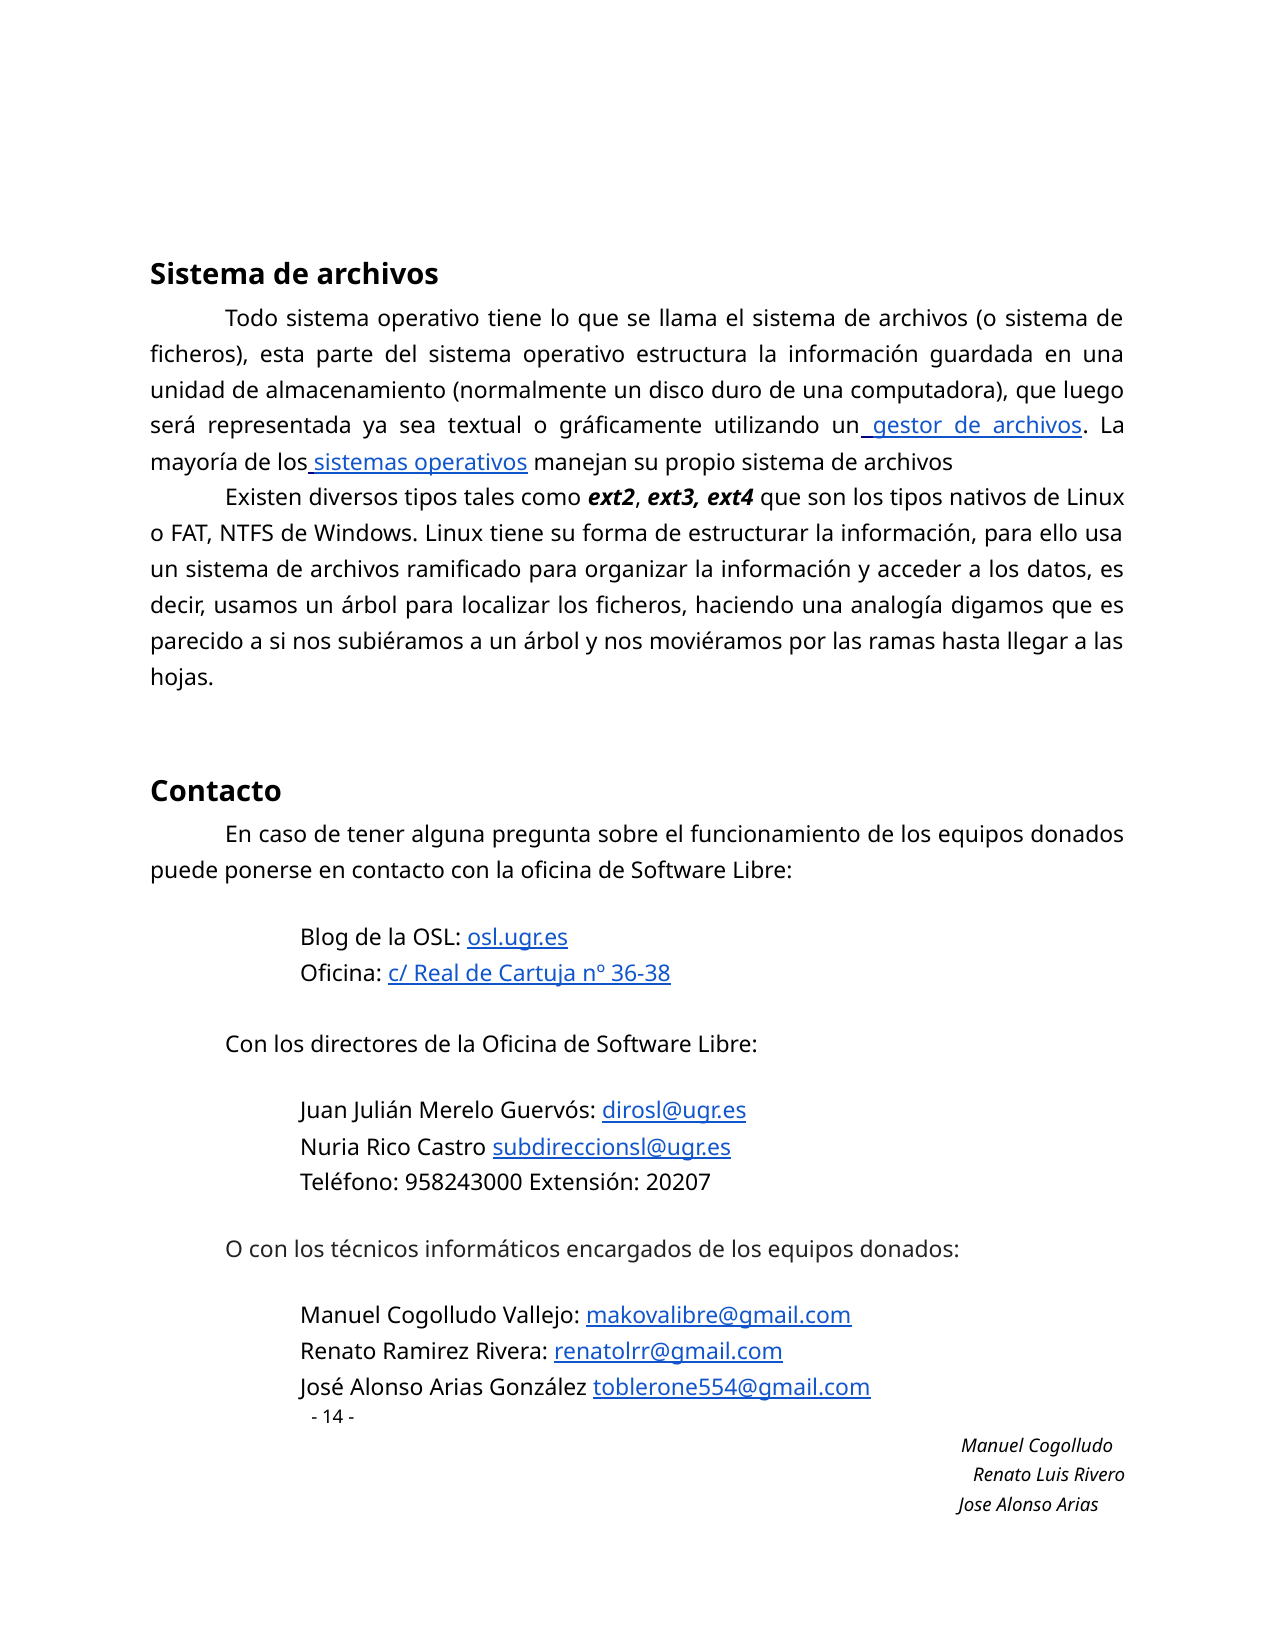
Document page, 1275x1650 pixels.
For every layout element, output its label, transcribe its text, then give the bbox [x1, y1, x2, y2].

text Juan Julián Merelo Guervós: dirosl@ugr.es [225, 1094, 1125, 1126]
text Manuel Cogolludo Vallejo: makovalibre@gmail.com [225, 1299, 1125, 1330]
text O con los técnicos informáticos encargados de los equipos donados: [150, 1232, 1125, 1264]
text José Alonso Arias González toblerone554@gmail.com [225, 1371, 1125, 1402]
text Existen diversos tipos tales como ext2, ext3, ext4 que son los tipos nativos de Linux o FAT, NTFS de Windows. Linux tiene su forma de estructurar la información, para ello usa un sistema de archivos ramificado para organizar la información y acceder a los datos, es decir, usamos un árbol para localizar los ficheros, haciendo una analogía digamos que es parecido a si nos subiéramos a un árbol y nos moviéramos por las ramas hasta llegar a las hojas. [150, 481, 1125, 692]
text Todo sistema operativo tiene lo que se llama el sistema de archivos (o sistema de ficheros), esta parte del sistema operativo estructura la información guardada en una unidad de almacenamiento (normalmente un disco duro de una computadora), que luego será representada ya sea textual o gráficamente utilizando un gestor de archivos. La mayoría de los sistemas operativos manejan su propio sistema de archivos [150, 302, 1125, 477]
subtitle Contacto [150, 770, 1125, 810]
text Oficina: c/ Real de Cartuja nº 36-38 [150, 956, 1125, 988]
text Nuria Rico Castro subdireccionsl@ugr.es Teléfono: 958243000 Extensión: 20207 [225, 1130, 1125, 1198]
text Con los directores de la Oficina de Software Libre: [150, 1028, 1125, 1059]
subtitle Sistema de archivos [150, 254, 1125, 293]
text En caso de tener alguna pregunta sobre el funcionamiento de los equipos donados puede ponerse en contacto con la oficina de Software Libre: [150, 818, 1125, 886]
text Renato Ramirez Rivera: renatolrr@gmail.com [225, 1334, 1125, 1366]
text Blog de la OSL: osl.ugr.es [150, 921, 1125, 952]
